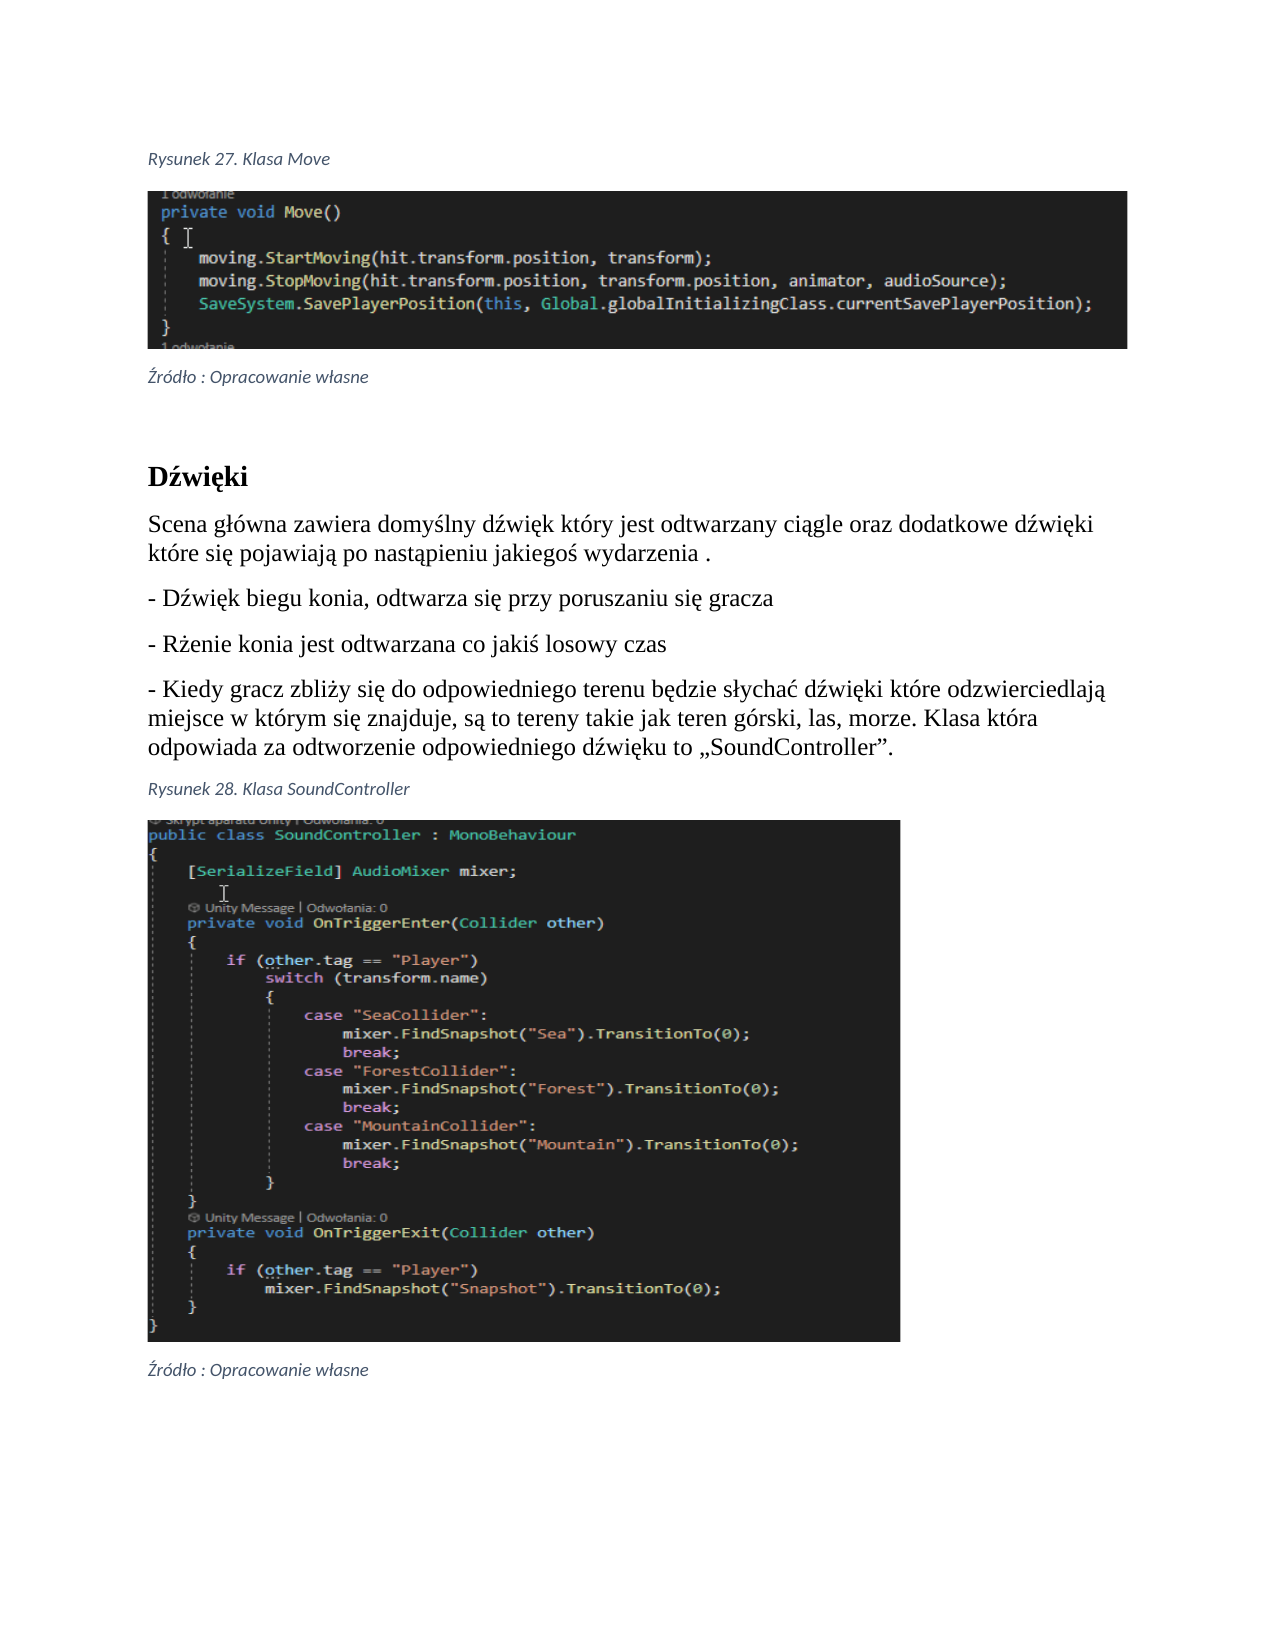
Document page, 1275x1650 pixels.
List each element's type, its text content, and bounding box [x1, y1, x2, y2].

text Dźwięki [148, 459, 1127, 492]
text Źródło : Opracowanie własne [148, 365, 1127, 388]
text Scena główna zawiera domyślny dźwięk który jest odtwarzany ciągle oraz dodatkowe dźwięki które się pojawiają po nastąpieniu jakiegoś wydarzenia . [148, 509, 1127, 567]
text Źródło : Opracowanie własne [148, 1359, 1127, 1382]
text Rysunek 28. Klasa SoundController [148, 777, 1127, 800]
text Rysunek 27. Klasa Move [148, 148, 1127, 171]
text - Rżenie konia jest odtwarzana co jakiś losowy czas [148, 629, 1127, 657]
text - Kiedy gracz zbliży się do odpowiedniego terenu będzie słychać dźwięki które odzwierciedlają miejsce w którym się znajduje, są to tereny takie jak teren górski, las, morze. Klasa która odpowiada za odtworzenie odpowiedniego dźwięku to „SoundController”. [148, 674, 1127, 760]
text - Dźwięk biegu konia, odtwarza się przy poruszaniu się gracza [148, 583, 1127, 612]
